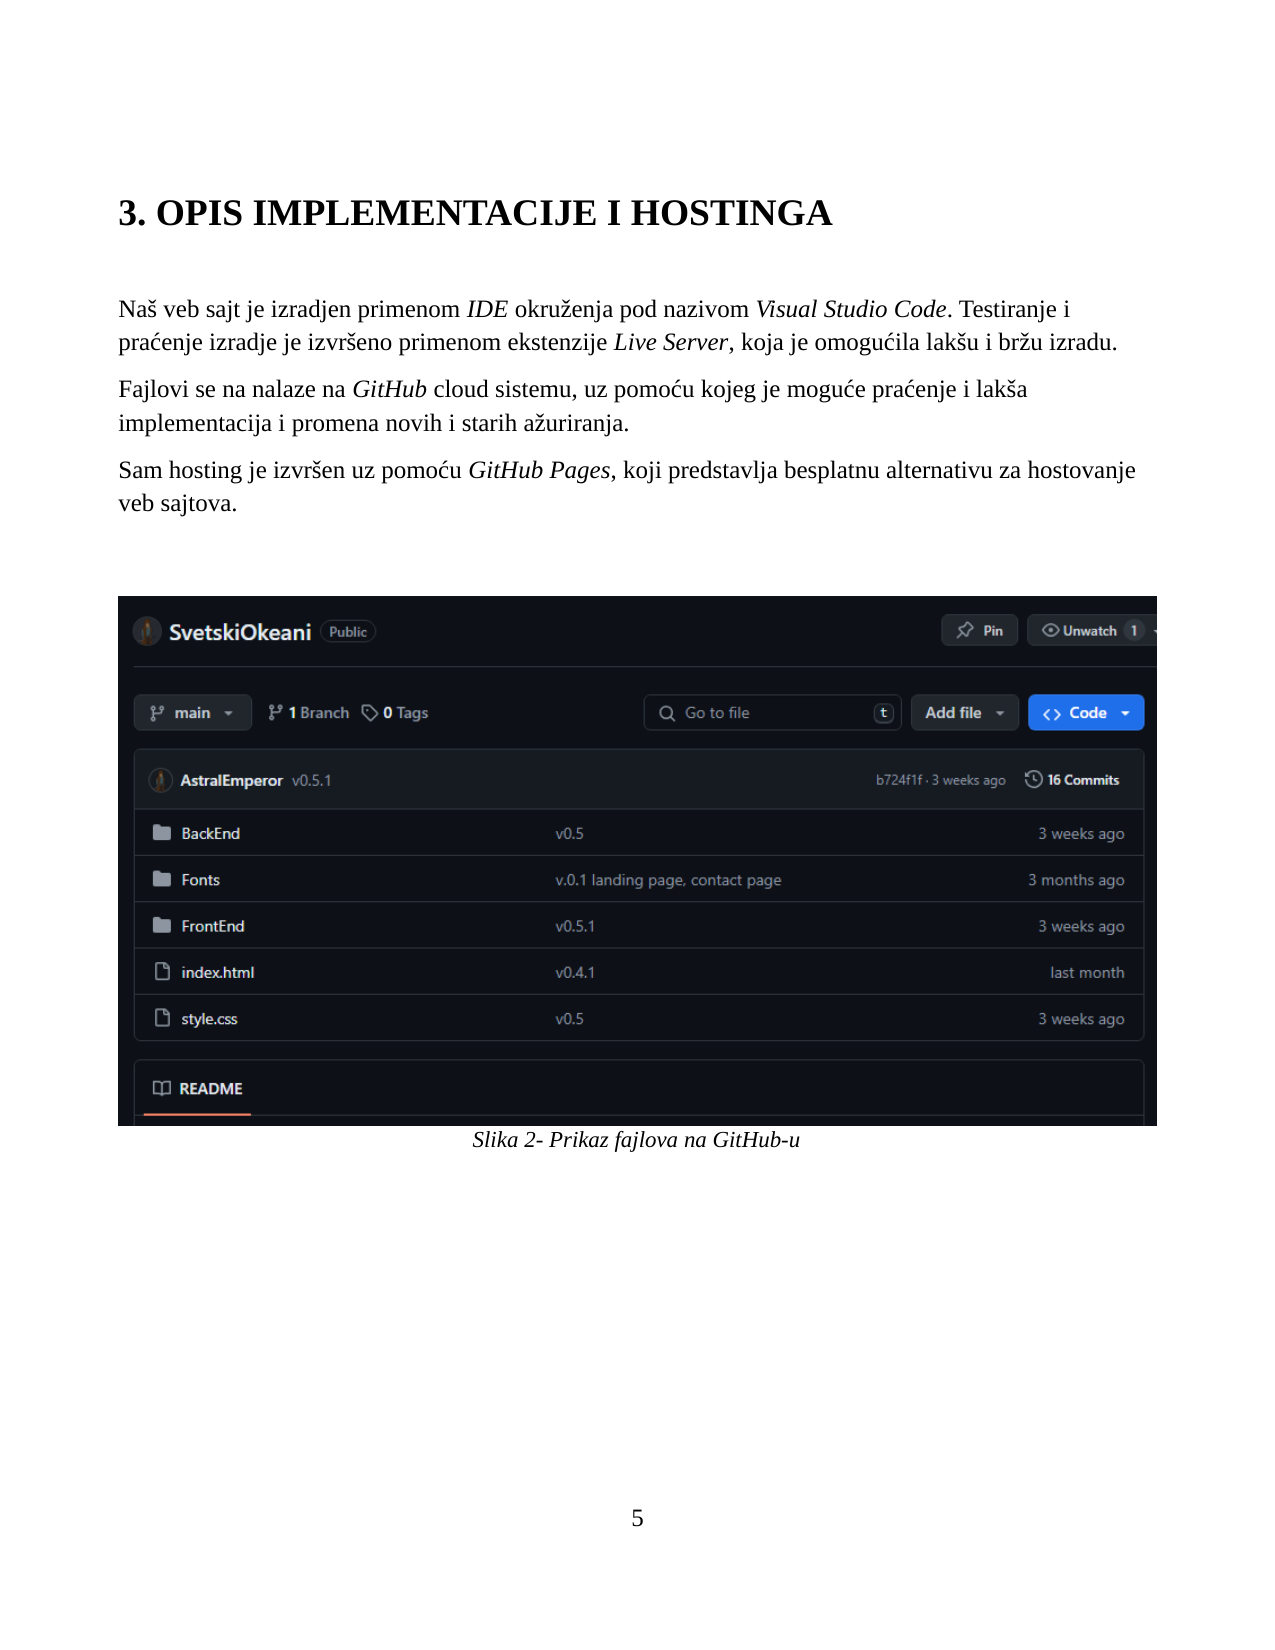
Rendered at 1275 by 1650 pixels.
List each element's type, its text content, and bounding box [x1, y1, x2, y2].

text Fajlovi se na nalaze na GitHub cloud sistemu, uz pomoću kojeg je moguće praćenje i lakša implementacija i promena novih i starih ažuriranja. [118, 374, 1157, 436]
text Slika 2- Prikaz fajlova na GitHub-u [118, 1126, 1157, 1152]
picture [118, 596, 1157, 1126]
text Sam hosting je izvršen uz pomoću GitHub Pages, koji predstavlja besplatnu alternativu za hostovanje veb sajtova. [118, 455, 1157, 517]
text Naš veb sajt je izradjen primenom IDE okruženja pod nazivom Visual Studio Code. Testiranje i praćenje izradje je izvršeno primenom ekstenzije Live Server, koja je omogućila lakšu i bržu izradu. [118, 294, 1157, 356]
subtitle 3. OPIS IMPLEMENTACIJE I HOSTINGA [118, 191, 1157, 234]
